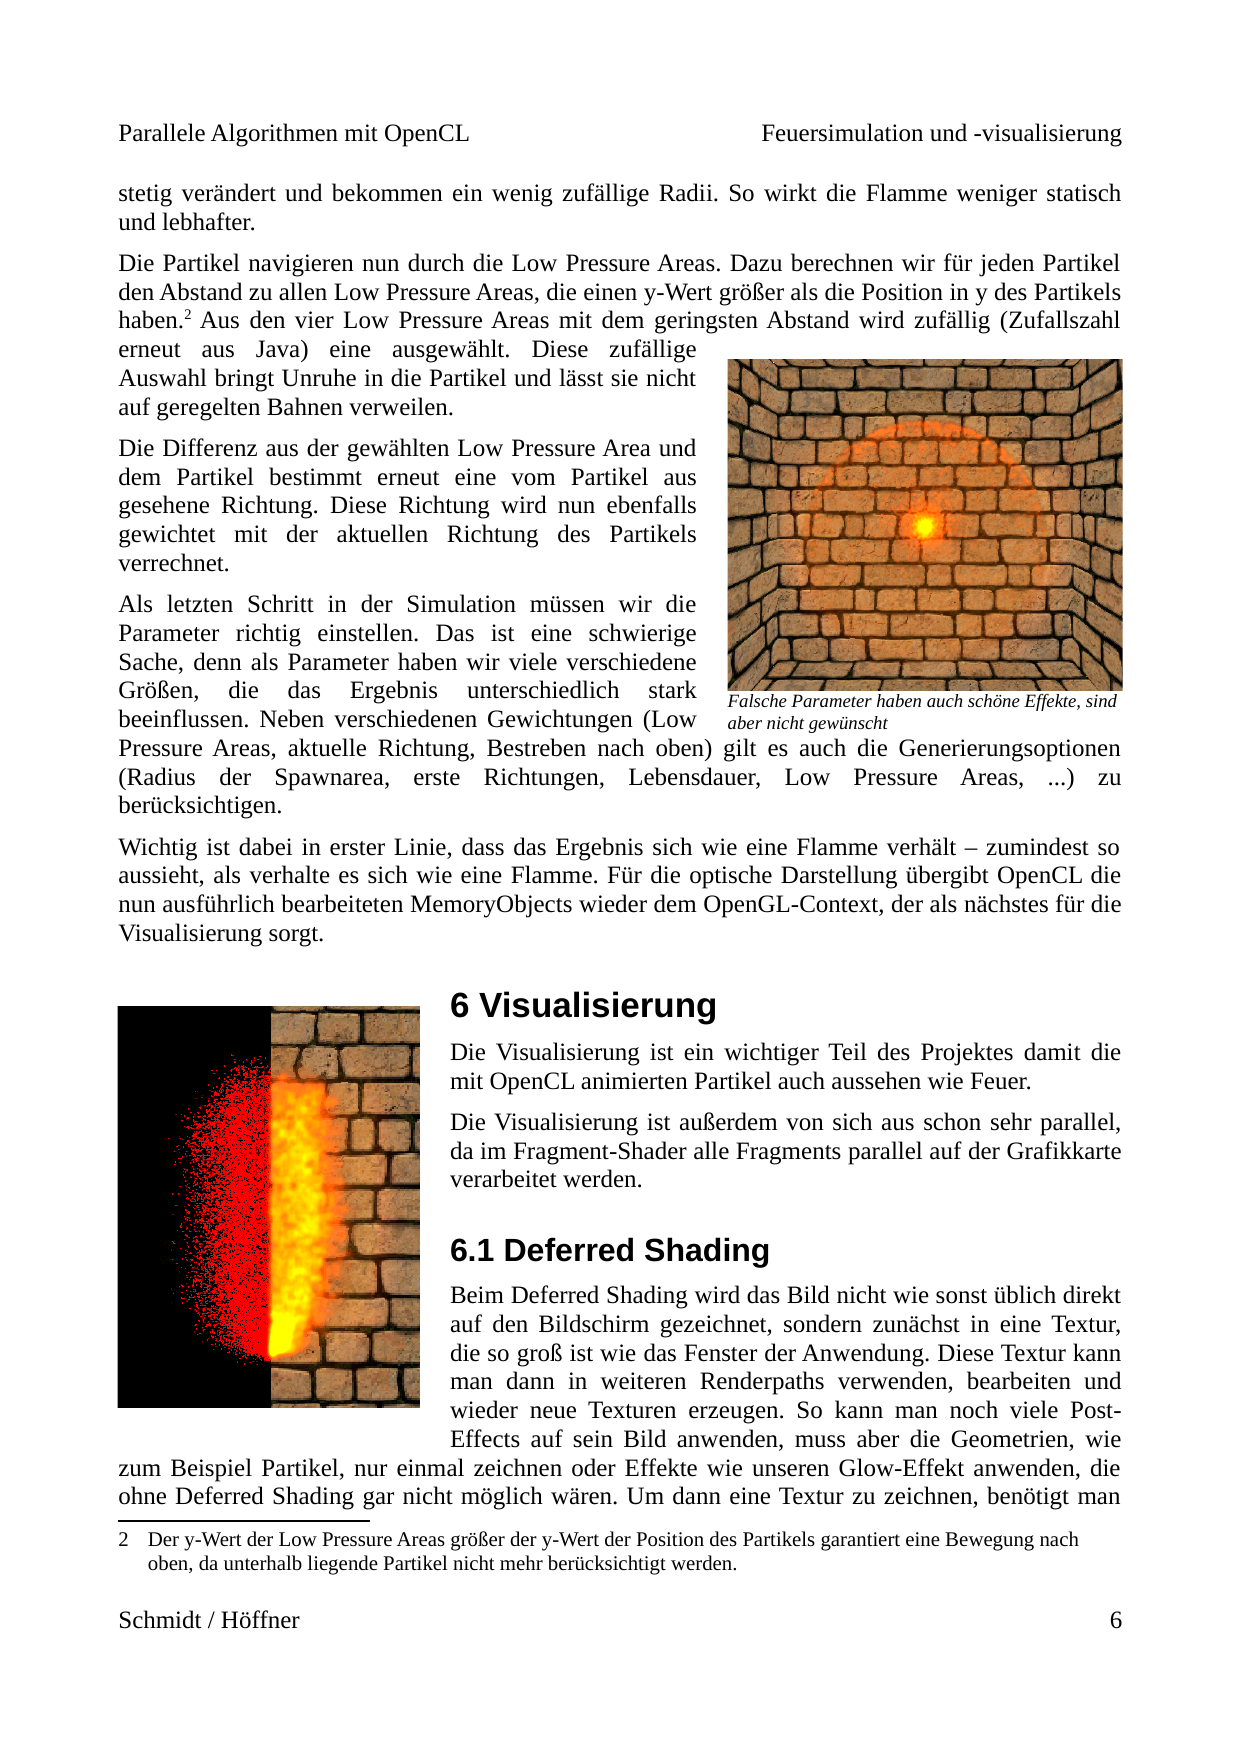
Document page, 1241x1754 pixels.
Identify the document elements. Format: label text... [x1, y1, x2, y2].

picture [727, 359, 1123, 691]
text Die Partikel navigieren nun durch die Low Pressure Areas. Dazu berechnen wir für jeden Partikel den Abstand zu allen Low Pressure Areas, die einen y-Wert größer als die Position in y des Partikels haben. Aus den vier Low Pressure Areas mit dem geringsten Abstand wird zufällig (Zufallszahl erneut aus Java) eine ausgewählt. Diese zufällige Auswahl bringt Unruhe in die Partikel und lässt sie nicht auf geregelten Bahnen verweilen. [118, 248, 1122, 421]
text Die Differenz aus der gewählten Low Pressure Area und dem Partikel bestimmt erneut eine vom Partikel aus gesehene Richtung. Diese Richtung wird nun ebenfalls gewichtet mit der aktuellen Richtung des Partikels verrechnet. [118, 433, 727, 577]
subtitle Visualisierung [117, 985, 1122, 1025]
text Beim Deferred Shading wird das Bild nicht wie sonst üblich direkt auf den Bildschirm gezeichnet, sondern zunächst in eine Textur, die so groß ist wie das Fenster der Anwendung. Diese Textur kann man dann in weiteren Renderpaths verwenden, bearbeiten und wieder neue Texturen erzeugen. So kann man noch viele Post-Effects auf sein Bild anwenden, muss aber die Geometrien, wie zum Beispiel Partikel, nur einmal zeichnen oder Effekte wie unseren Glow-Effekt anwenden, die ohne Deferred Shading gar nicht möglich wären. Um dann eine Textur zu zeichnen, benötigt man [118, 1280, 1122, 1510]
text Der y-Wert der Low Pressure Areas größer der y-Wert der Position des Partikels garantiert eine Bewegung nach oben, da unterhalb liegende Partikel nicht mehr berücksichtigt werden. [118, 1527, 1122, 1575]
subtitle [117, 1408, 420, 1429]
text Wichtig ist dabei in erster Linie, dass das Ergebnis sich wie eine Flamme verhält – zumindest so aussieht, als verhalte es sich wie eine Flamme. Für die optische Darstellung übergibt OpenCL die nun ausführlich bearbeiteten MemoryObjects wieder dem OpenGL-Context, der als nächstes für die Visualisierung sorgt. [118, 832, 1122, 947]
text Falsche Parameter haben auch schöne Effekte, sind aber nicht gewünscht [727, 691, 1122, 733]
text stetig verändert und bekommen ein wenig zufällige Radii. So wirkt die Flamme weniger statisch und lebhafter. [118, 178, 1122, 236]
subtitle Deferred Shading [420, 1231, 1122, 1268]
text Die Visualisierung ist außerdem von sich aus schon sehr parallel, da im Fragment-Shader alle Fragments parallel auf der Grafikkarte verarbeitet werden. [420, 1107, 1122, 1193]
picture [117, 1006, 420, 1408]
text Als letzten Schritt in der Simulation müssen wir die Parameter richtig einstellen. Das ist eine schwierige Sache, denn als Parameter haben wir viele verschiedene Größen, die das Ergebnis unterschiedlich stark beeinflussen. Neben verschiedenen Gewichtungen (Low Pressure Areas, aktuelle Richtung, Bestreben nach oben) gilt es auch die Generierungsoptionen (Radius der Spawnarea, erste Richtungen, Lebensdauer, Low Pressure Areas, ...) zu berücksichtigen. [118, 589, 1122, 819]
text Die Visualisierung ist ein wichtiger Teil des Projektes damit die mit OpenCL animierten Partikel auch aussehen wie Feuer. [420, 1037, 1122, 1094]
